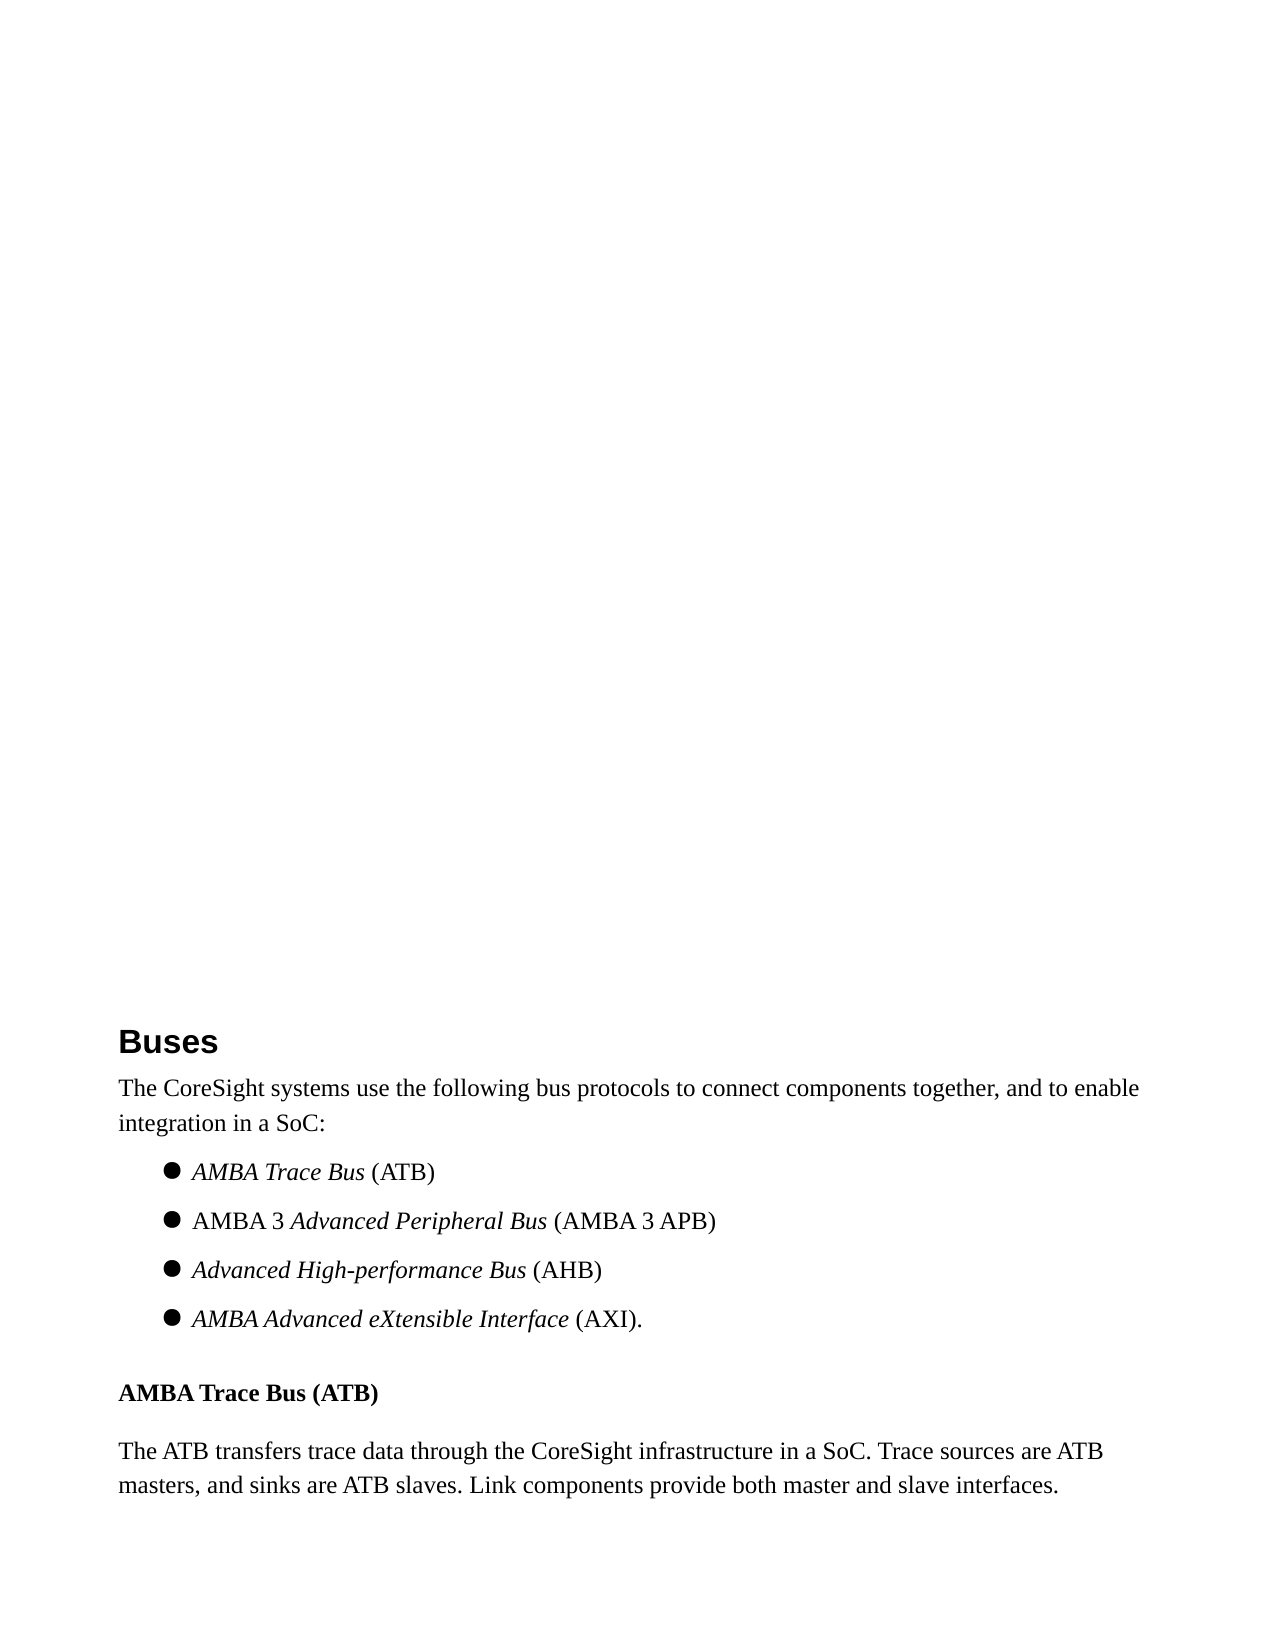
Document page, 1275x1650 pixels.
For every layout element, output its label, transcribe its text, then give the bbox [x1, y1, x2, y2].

list AMBA Trace Bus (ATB) [162, 1157, 1157, 1186]
list AMBA Advanced eXtensible Interface (AXI). [162, 1304, 1157, 1333]
text The ATB transfers trace data through the CoreSight infrastructure in a SoC. Trace sources are ATB masters, and sinks are ATB slaves. Link components provide both master and slave interfaces. [118, 1436, 1157, 1499]
list Advanced High-performance Bus (AHB) [162, 1255, 1157, 1284]
subtitle AMBA Trace Bus (ATB) [118, 1378, 1157, 1407]
text The CoreSight systems use the following bus protocols to connect components together, and to enable integration in a SoC: [118, 1073, 1157, 1136]
list AMBA 3 Advanced Peripheral Bus (AMBA 3 APB) [162, 1206, 1157, 1234]
subtitle Buses [118, 1022, 1157, 1061]
